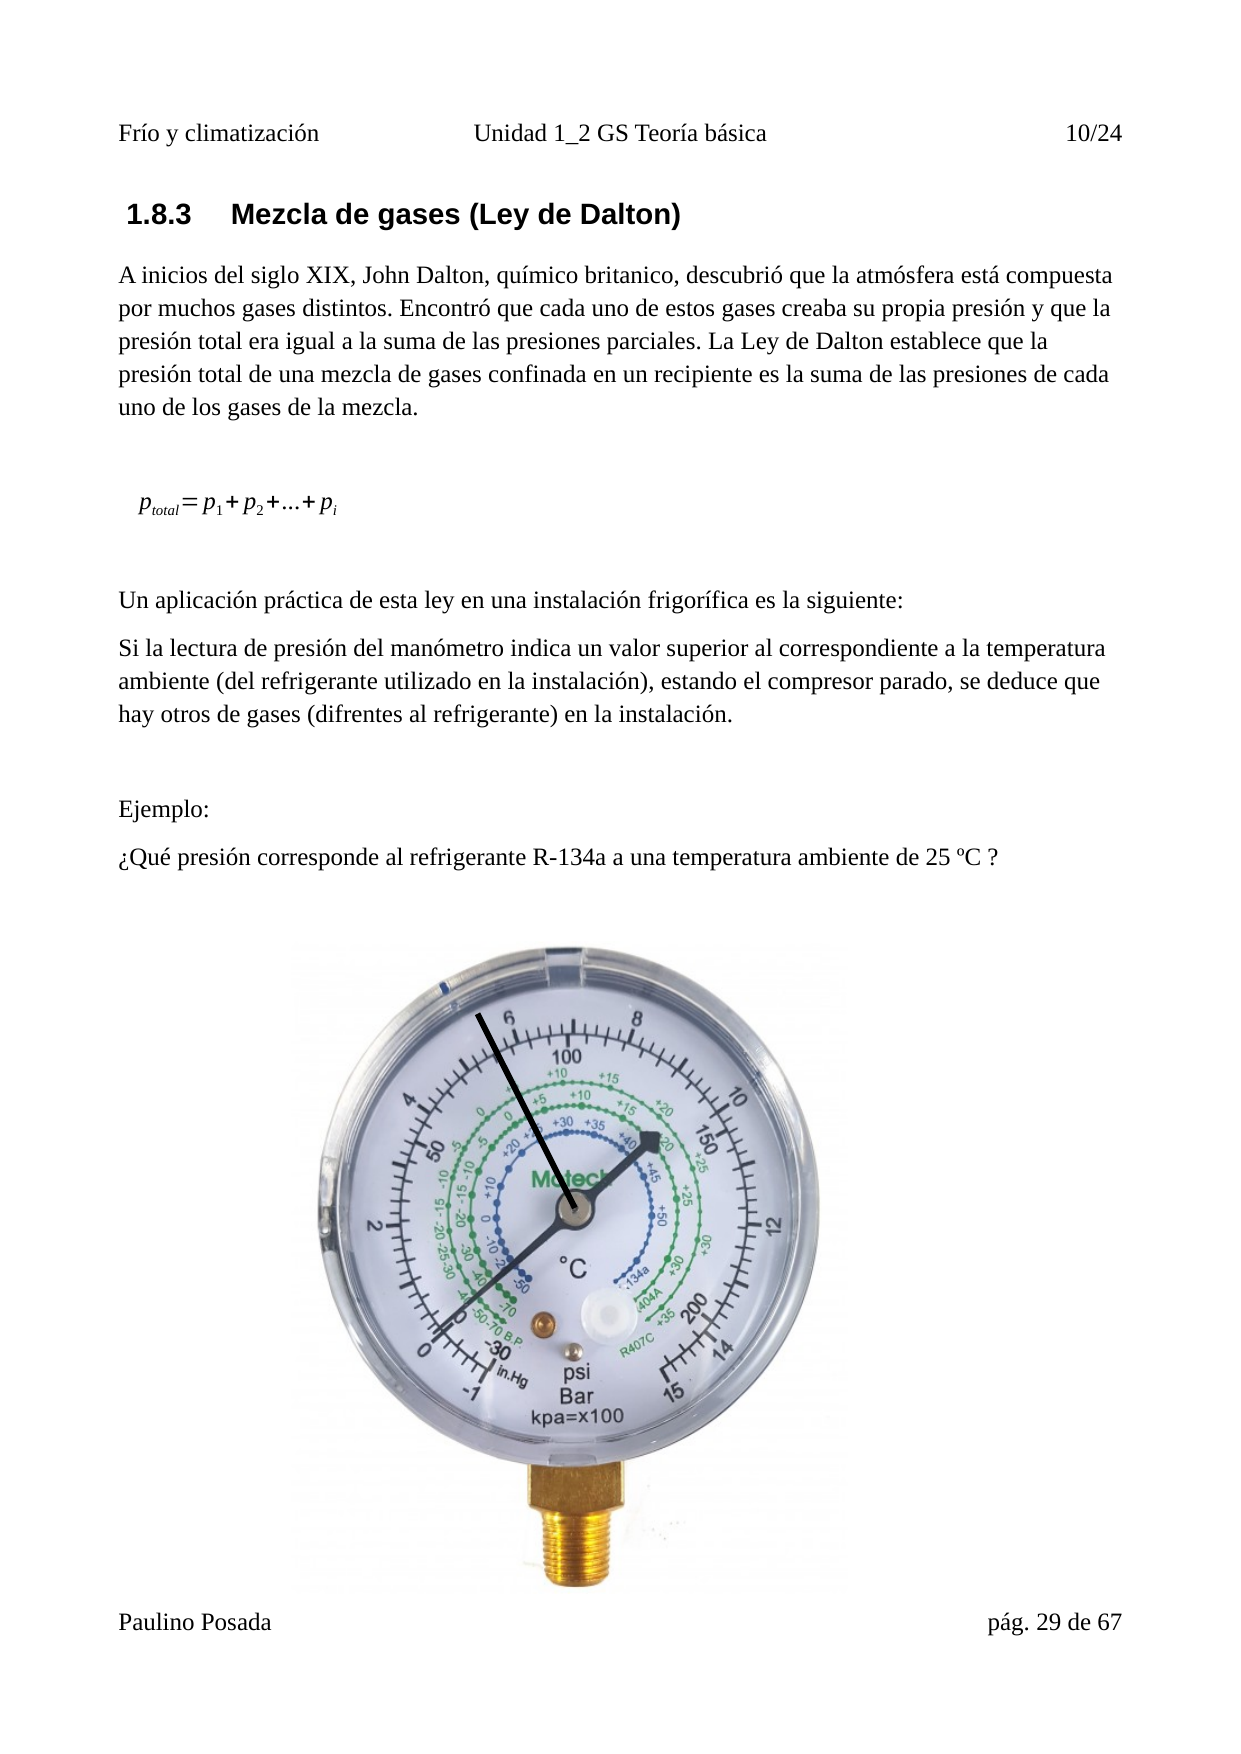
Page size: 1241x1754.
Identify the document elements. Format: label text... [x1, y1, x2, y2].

text Un aplicación práctica de esta ley en una instalación frigorífica es la siguiente: [118, 585, 1122, 614]
text Si la lectura de presión del manómetro indica un valor superior al correspondiente a la temperatura ambiente (del refrigerante utilizado en la instalación), estando el compresor parado, se deduce que hay otros de gases (difrentes al refrigerante) en la instalación. [118, 633, 1122, 728]
subtitle Mezcla de gases (Ley de Dalton) [118, 197, 1122, 231]
text Ejemplo: [118, 794, 1122, 823]
text A inicios del siglo XIX, John Dalton, químico britanico, descubrió que la atmósfera está compuesta por muchos gases distintos. Encontró que cada uno de estos gases creaba su propia presión y que la presión total era igual a la suma de las presiones parciales. La Ley de Dalton establece que la presión total de una mezcla de gases confinada en un recipiente es la suma de las presiones de cada uno de los gases de la mezcla. [118, 260, 1122, 421]
picture [283, 941, 858, 1594]
text ¿Qué presión corresponde al refrigerante R-134a a una temperatura ambiente de 25 ºC ? [118, 842, 1122, 871]
